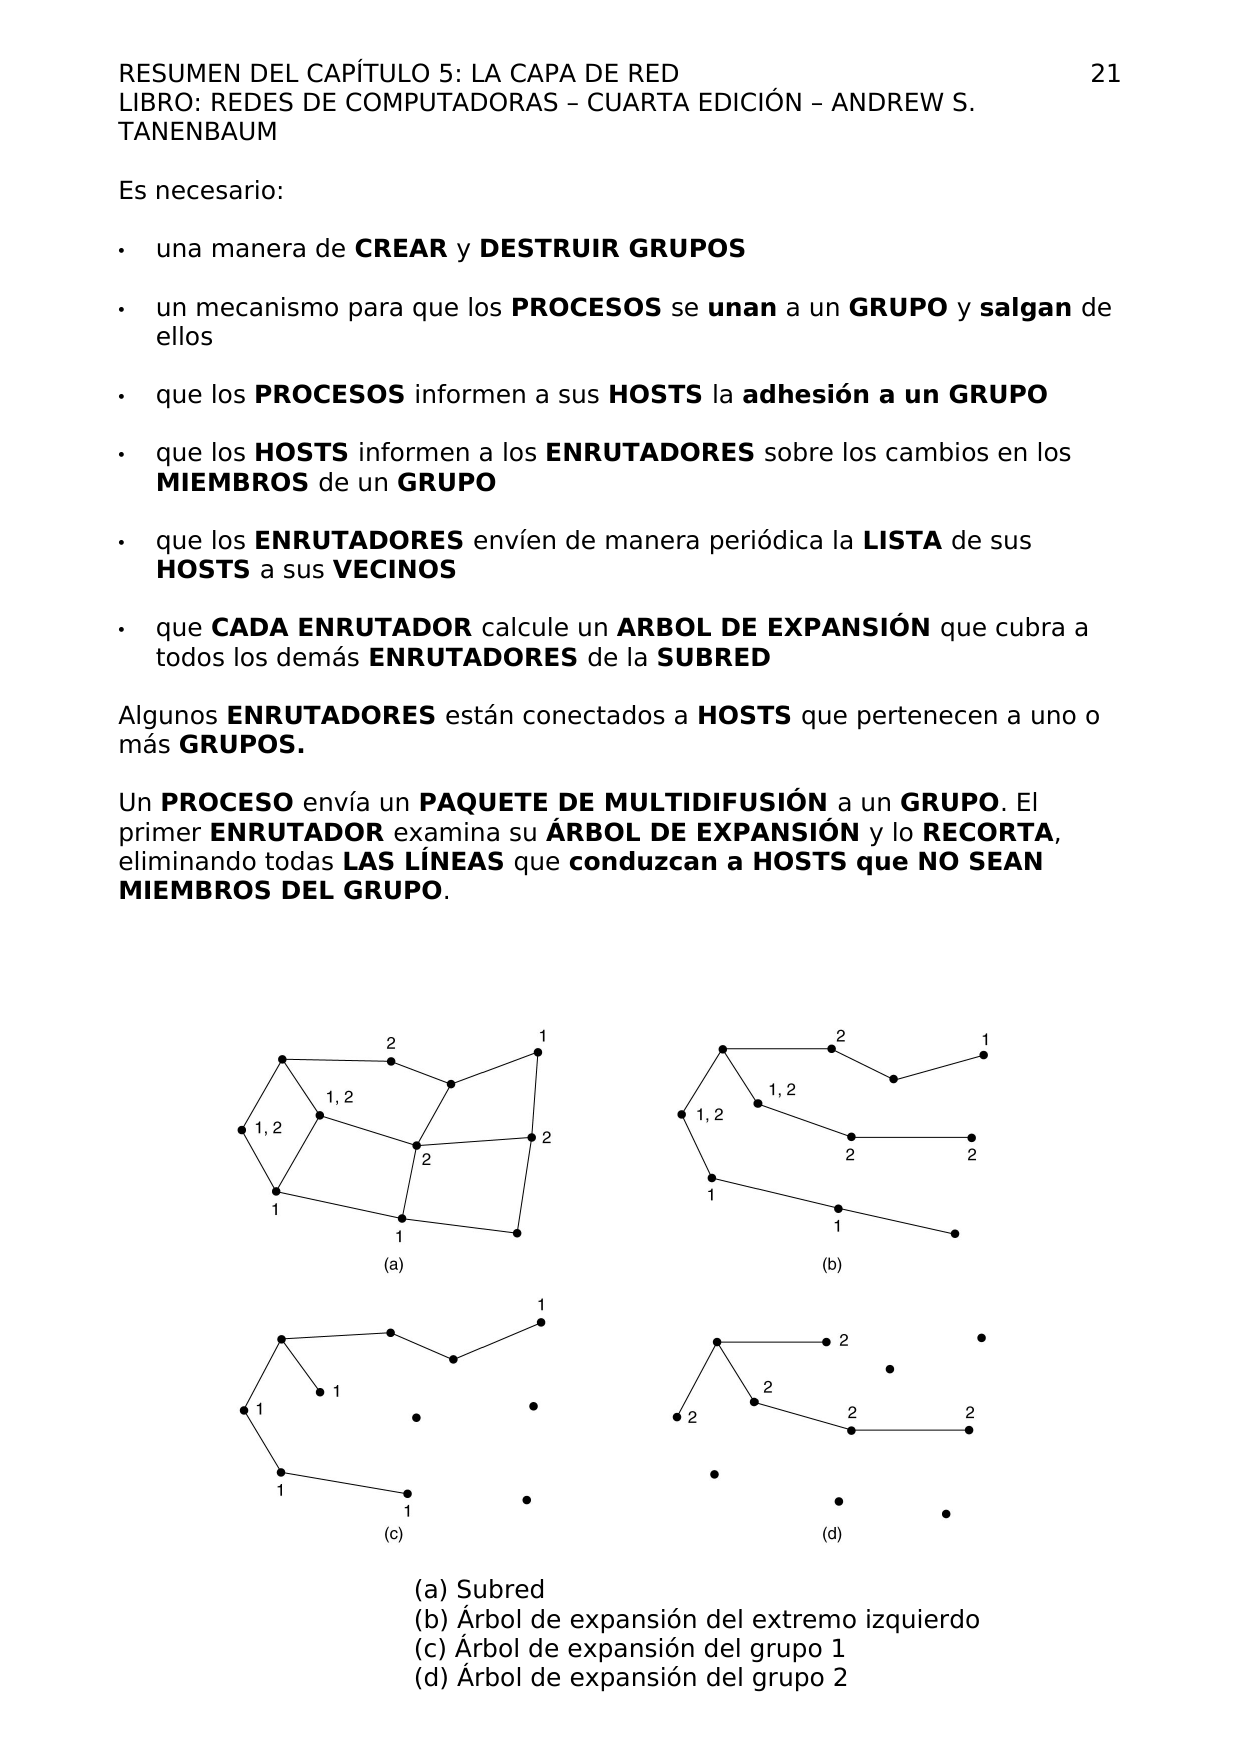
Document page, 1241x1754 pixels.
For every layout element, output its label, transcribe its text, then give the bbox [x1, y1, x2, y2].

text (c) Árbol de expansión del grupo 1 [118, 1634, 1122, 1663]
list una manera de CREAR y DESTRUIR GRUPOS [118, 234, 1122, 263]
list que CADA ENRUTADOR calcule un ARBOL DE EXPANSIÓN que cubra a todos los demás ENRUTADORES de la SUBRED [118, 613, 1122, 672]
list que los ENRUTADORES envíen de manera periódica la LISTA de sus HOSTS a sus VECINOS [118, 526, 1122, 584]
text Algunos ENRUTADORES están conectados a HOSTS que pertenecen a uno o más GRUPOS. [118, 701, 1122, 759]
text (a) Subred [118, 993, 1122, 1605]
picture [208, 992, 1032, 1576]
list que los PROCESOS informen a sus HOSTS la adhesión a un GRUPO [118, 380, 1122, 409]
text Un PROCESO envía un PAQUETE DE MULTIDIFUSIÓN a un GRUPO. El primer ENRUTADOR examina su ÁRBOL DE EXPANSIÓN y lo RECORTA, eliminando todas LAS LÍNEAS que conduzcan a HOSTS que NO SEAN MIEMBROS DEL GRUPO. [118, 788, 1122, 905]
list un mecanismo para que los PROCESOS se unan a un GRUPO y salgan de ellos [118, 293, 1122, 351]
text (b) Árbol de expansión del extremo izquierdo [118, 1605, 1122, 1634]
text Es necesario: [118, 176, 1122, 205]
text (d) Árbol de expansión del grupo 2 [118, 1663, 1122, 1692]
list que los HOSTS informen a los ENRUTADORES sobre los cambios en los MIEMBROS de un GRUPO [118, 438, 1122, 497]
